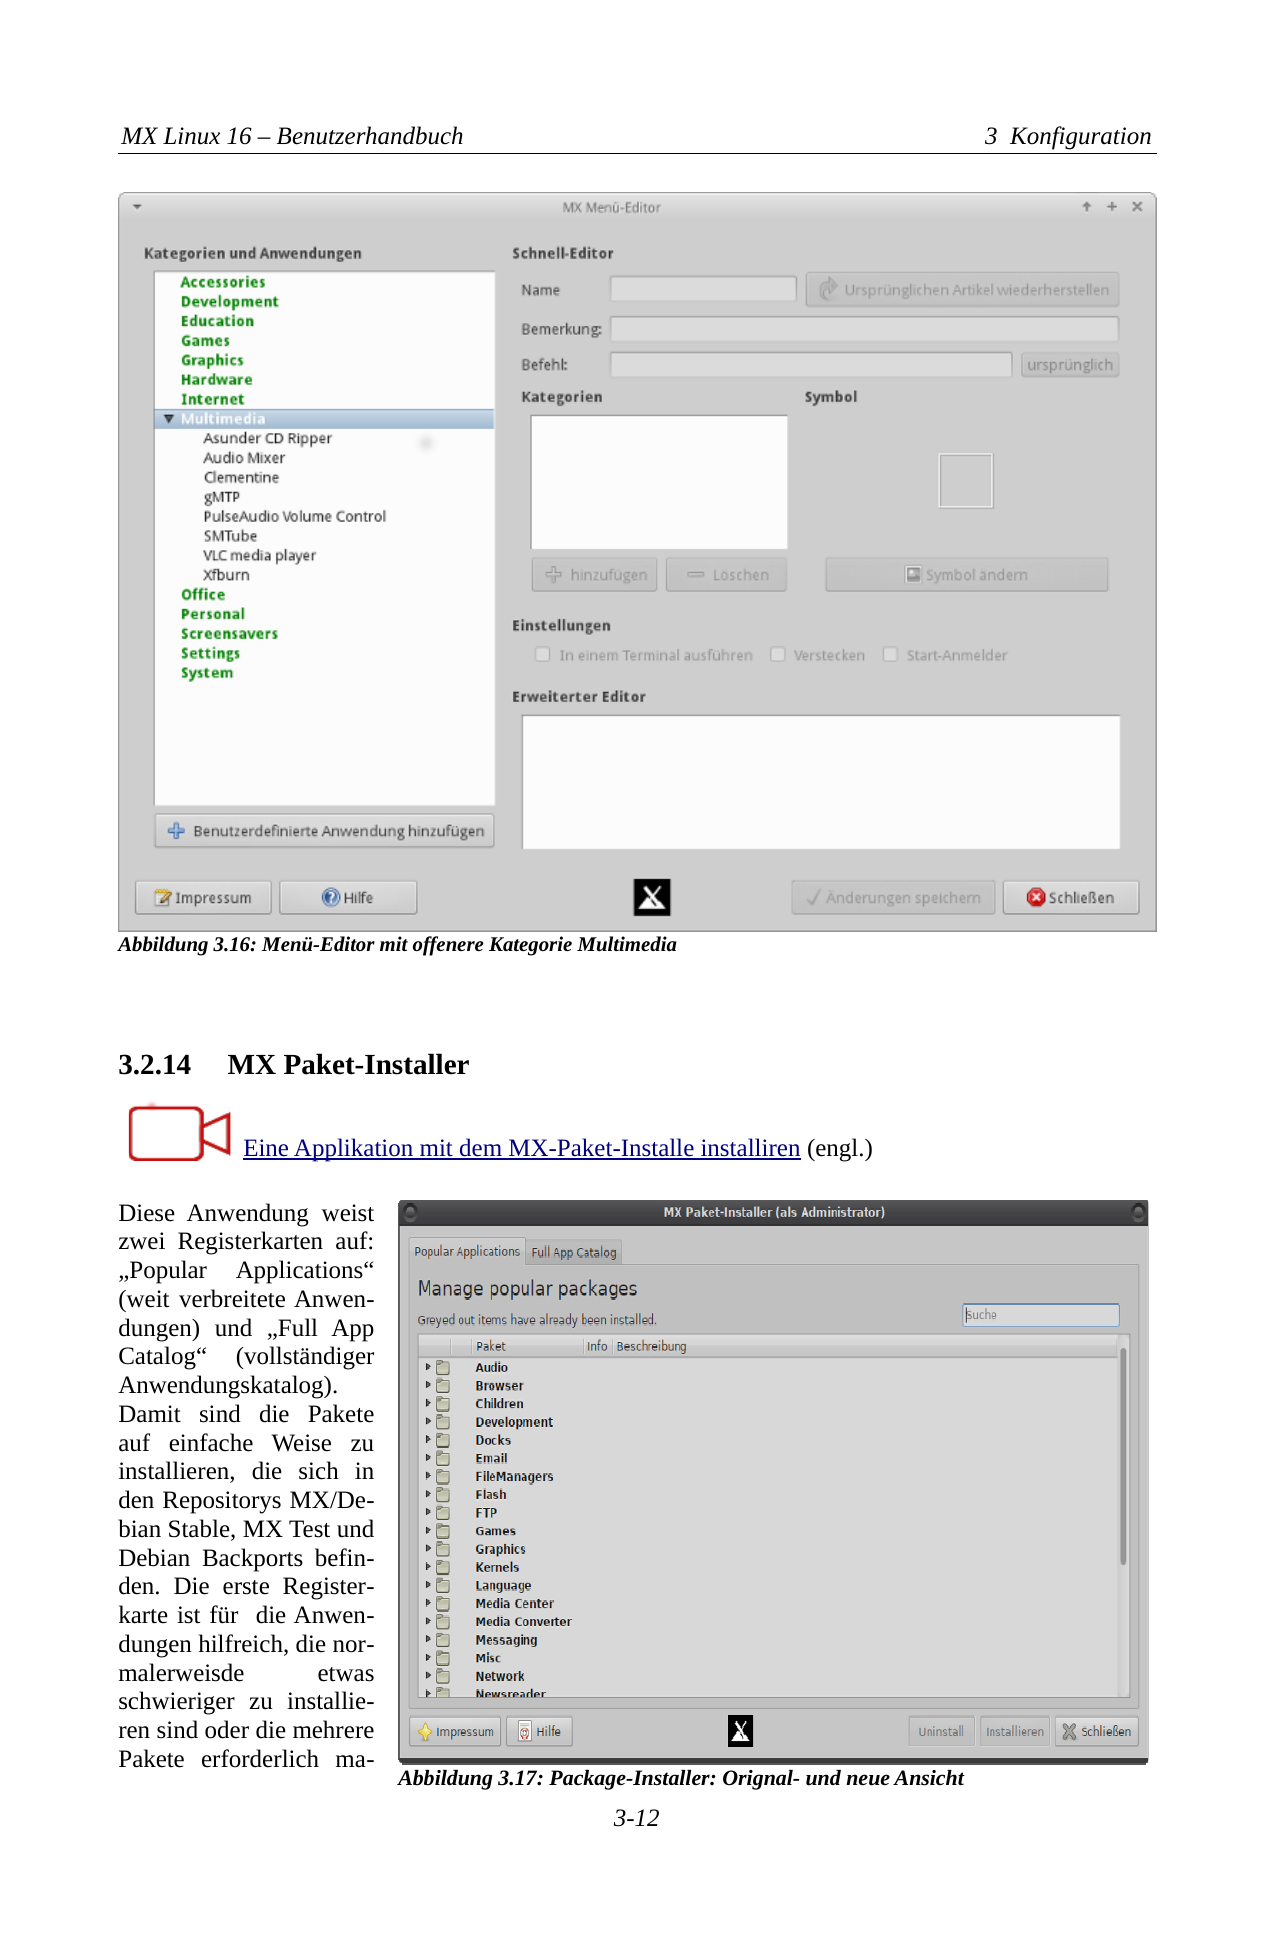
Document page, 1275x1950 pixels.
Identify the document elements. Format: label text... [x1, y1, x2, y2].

text Eine Applikation mit dem MX-Paket-Installe installiren (engl.) [118, 1133, 1157, 1162]
text Abbildung 3.16: Menü-Editor mit offenere Kategorie Multimedia [118, 932, 1157, 956]
text Diese Anwendung weist zwei Registerkarten auf: „Popular Applications“ (weit verbreitete Anwen­dun­gen) und „Full App Catalog“ (vollständiger Anwendungskatalog). Da­mit sind die Pakete auf einfache Weise zu ins­tallieren, die sich in den Repositorys MX/De­bian Stable, MX Test und Debian Backports befin­den. Die erste Register­karte ist für die Anwen­dungen hilfreich, die nor­malerweisde etwas schwie­riger zu installie­ren sind oder die mehrere Pakete erforderlich ma­ [118, 1187, 1157, 1773]
picture [118, 192, 1157, 932]
picture [128, 1091, 231, 1161]
picture [398, 1200, 1149, 1765]
text Abbildung 3.17: Package-Installer: Orignal- und neue Ansicht [398, 1765, 1148, 1790]
subtitle 3.2.14 MX Paket-Installer [118, 1047, 1157, 1081]
